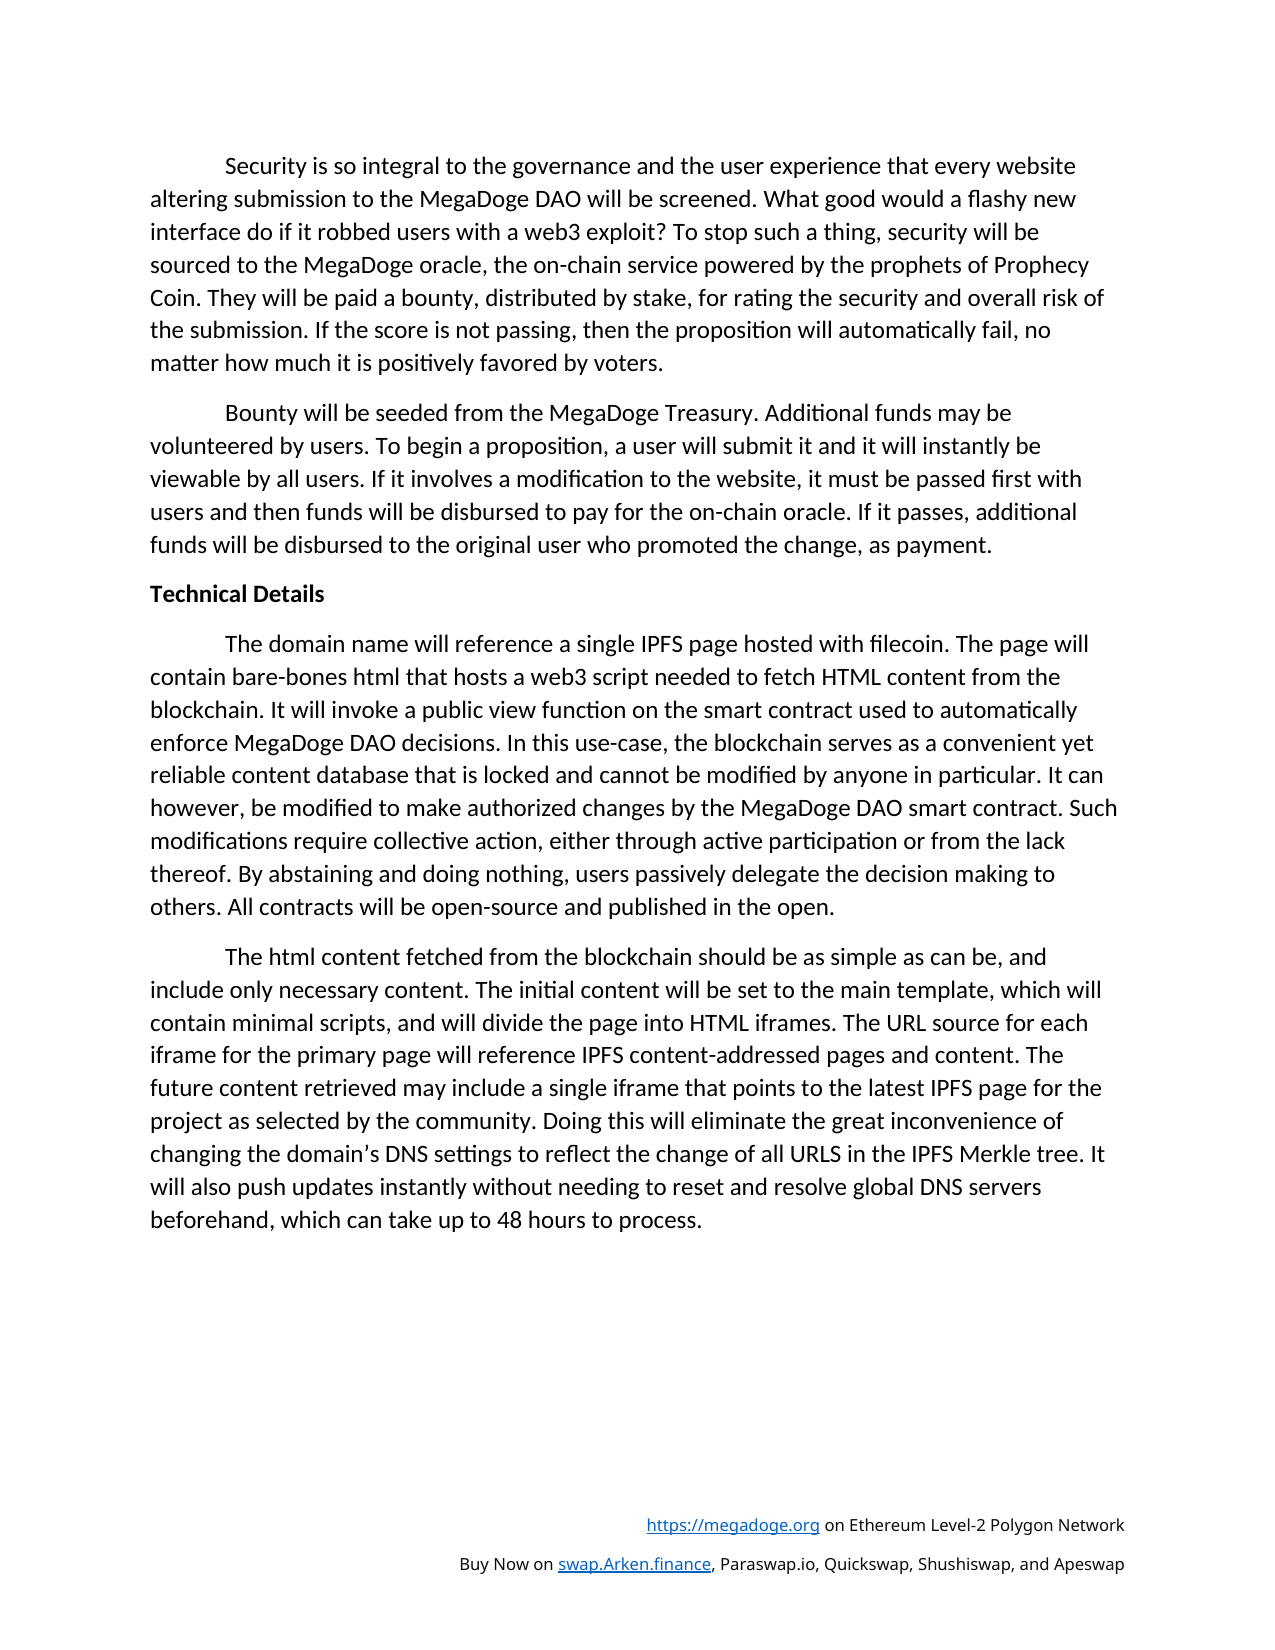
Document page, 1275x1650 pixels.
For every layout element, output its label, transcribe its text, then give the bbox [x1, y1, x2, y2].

text The domain name will reference a single IPFS page hosted with filecoin. The page will contain bare-bones html that hosts a web3 script needed to fetch HTML content from the blockchain. It will invoke a public view function on the smart contract used to automatically enforce MegaDoge DAO decisions. In this use-case, the blockchain serves as a convenient yet reliable content database that is locked and cannot be modified by anyone in particular. It can however, be modified to make authorized changes by the MegaDoge DAO smart contract. Such modifications require collective action, either through active participation or from the lack thereof. By abstaining and doing nothing, users passively delegate the decision making to others. All contracts will be open-source and published in the open. [150, 628, 1125, 922]
text The html content fetched from the blockchain should be as simple as can be, and include only necessary content. The initial content will be set to the main template, which will contain minimal scripts, and will divide the page into HTML iframes. The URL source for each iframe for the primary page will reference IPFS content-addressed pages and content. The future content retrieved may include a single iframe that points to the latest IPFS page for the project as selected by the community. Doing this will eliminate the great inconvenience of changing the domain’s DNS settings to reflect the change of all URLS in the IPFS Merkle tree. It will also push updates instantly without needing to reset and resolve global DNS servers beforehand, which can take up to 48 hours to process. [150, 941, 1125, 1235]
text Bounty will be seeded from the MegaDoge Treasury. Additional funds may be volunteered by users. To begin a proposition, a user will submit it and it will instantly be viewable by all users. If it involves a modification to the website, it must be passed first with users and then funds will be disbursed to pay for the on-chain oracle. If it passes, additional funds will be disbursed to the original user who promoted the change, as payment. [150, 397, 1125, 559]
text Technical Details [150, 578, 1125, 609]
text Security is so integral to the governance and the user experience that every website altering submission to the MegaDoge DAO will be screened. What good would a flashy new interface do if it robbed users with a web3 exploit? To stop such a thing, security will be sourced to the MegaDoge oracle, the on-chain service powered by the prophets of Prophecy Coin. They will be paid a bounty, distributed by stake, for rating the security and overall risk of the submission. If the score is not passing, then the proposition will automatically fail, no matter how much it is positively favored by voters. [150, 150, 1125, 378]
